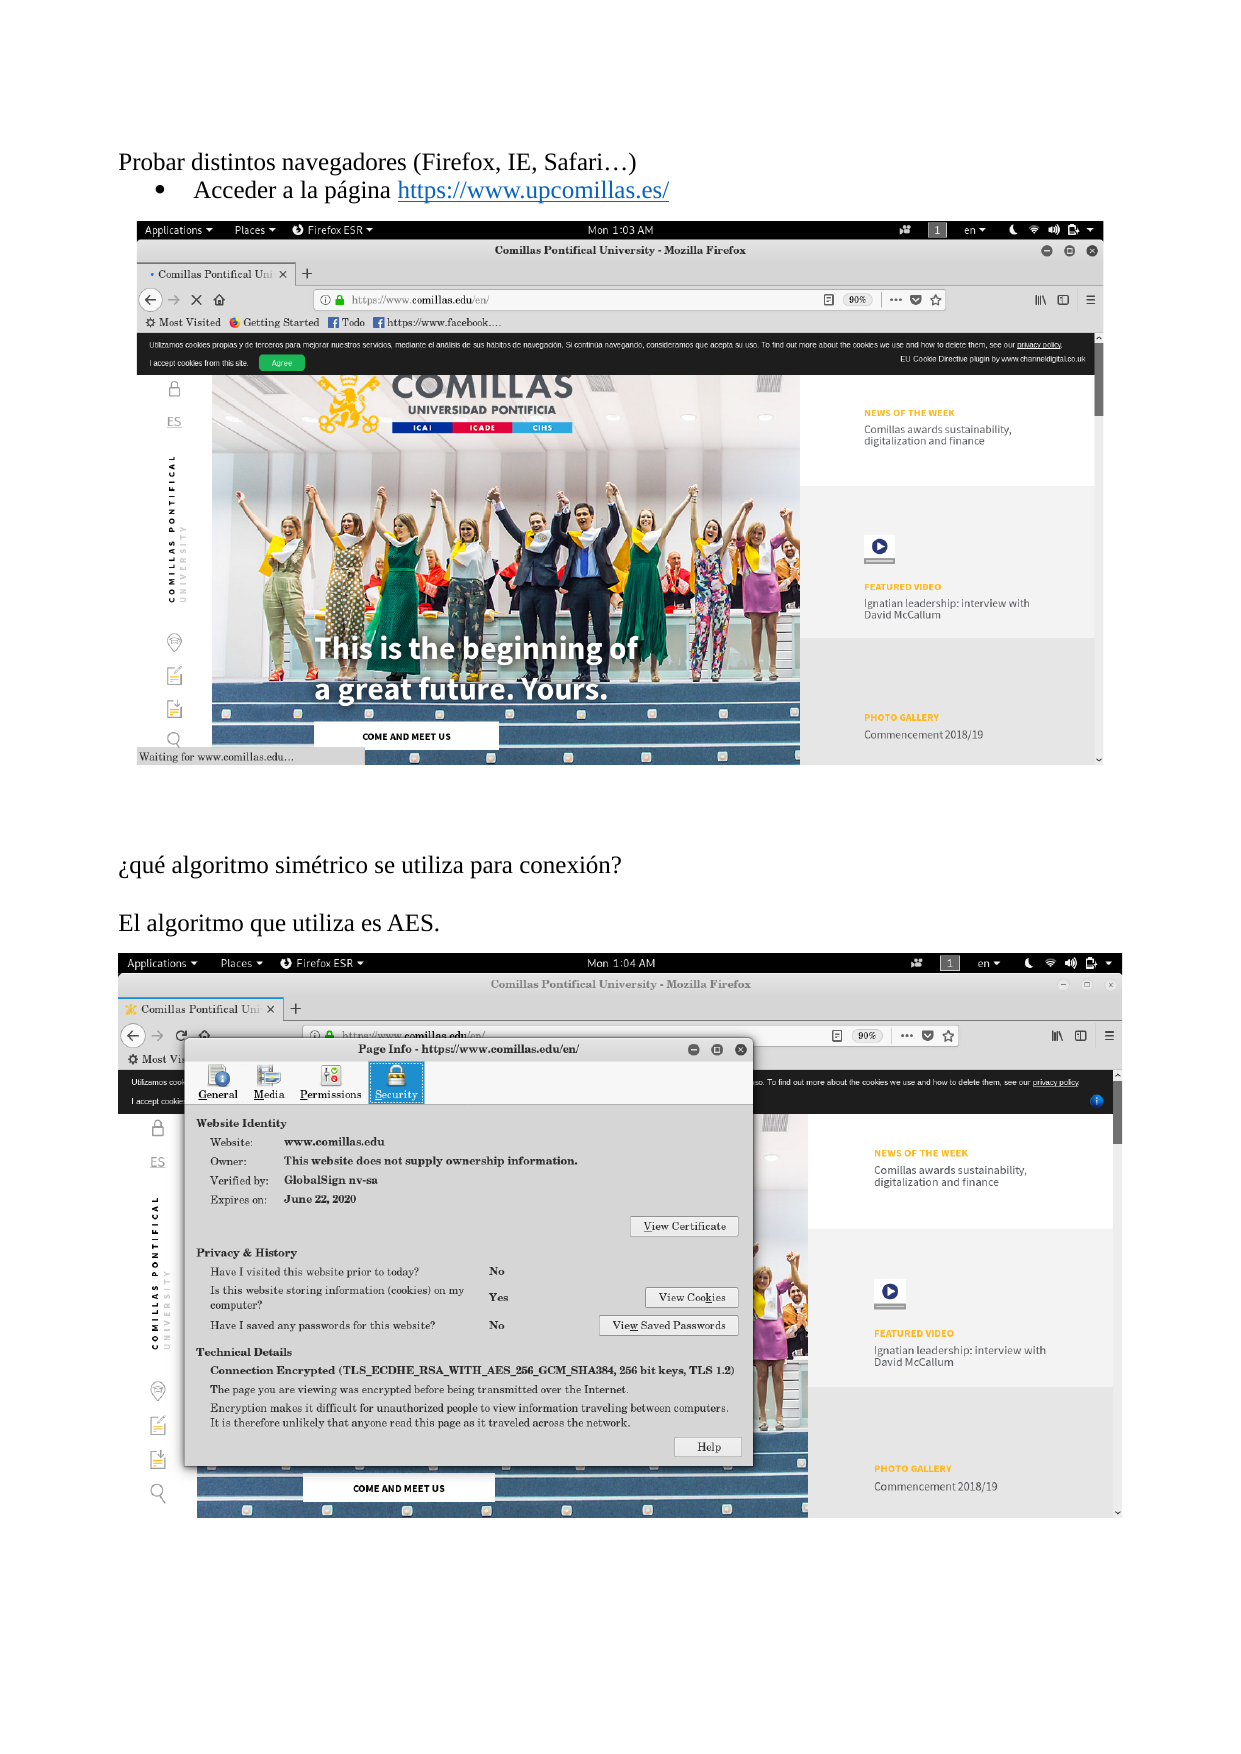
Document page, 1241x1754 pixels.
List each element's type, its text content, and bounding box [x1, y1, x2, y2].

picture [136, 221, 1104, 765]
list Acceder a la página https://www.upcomillas.es/ [156, 176, 1122, 204]
list Probar distintos navegadores (Firefox, IE, Safari…) [118, 147, 1122, 176]
list El algoritmo que utiliza es AES. [118, 908, 1122, 937]
picture [118, 953, 1123, 1518]
list ¿qué algoritmo simétrico se utiliza para conexión? [118, 851, 1122, 879]
